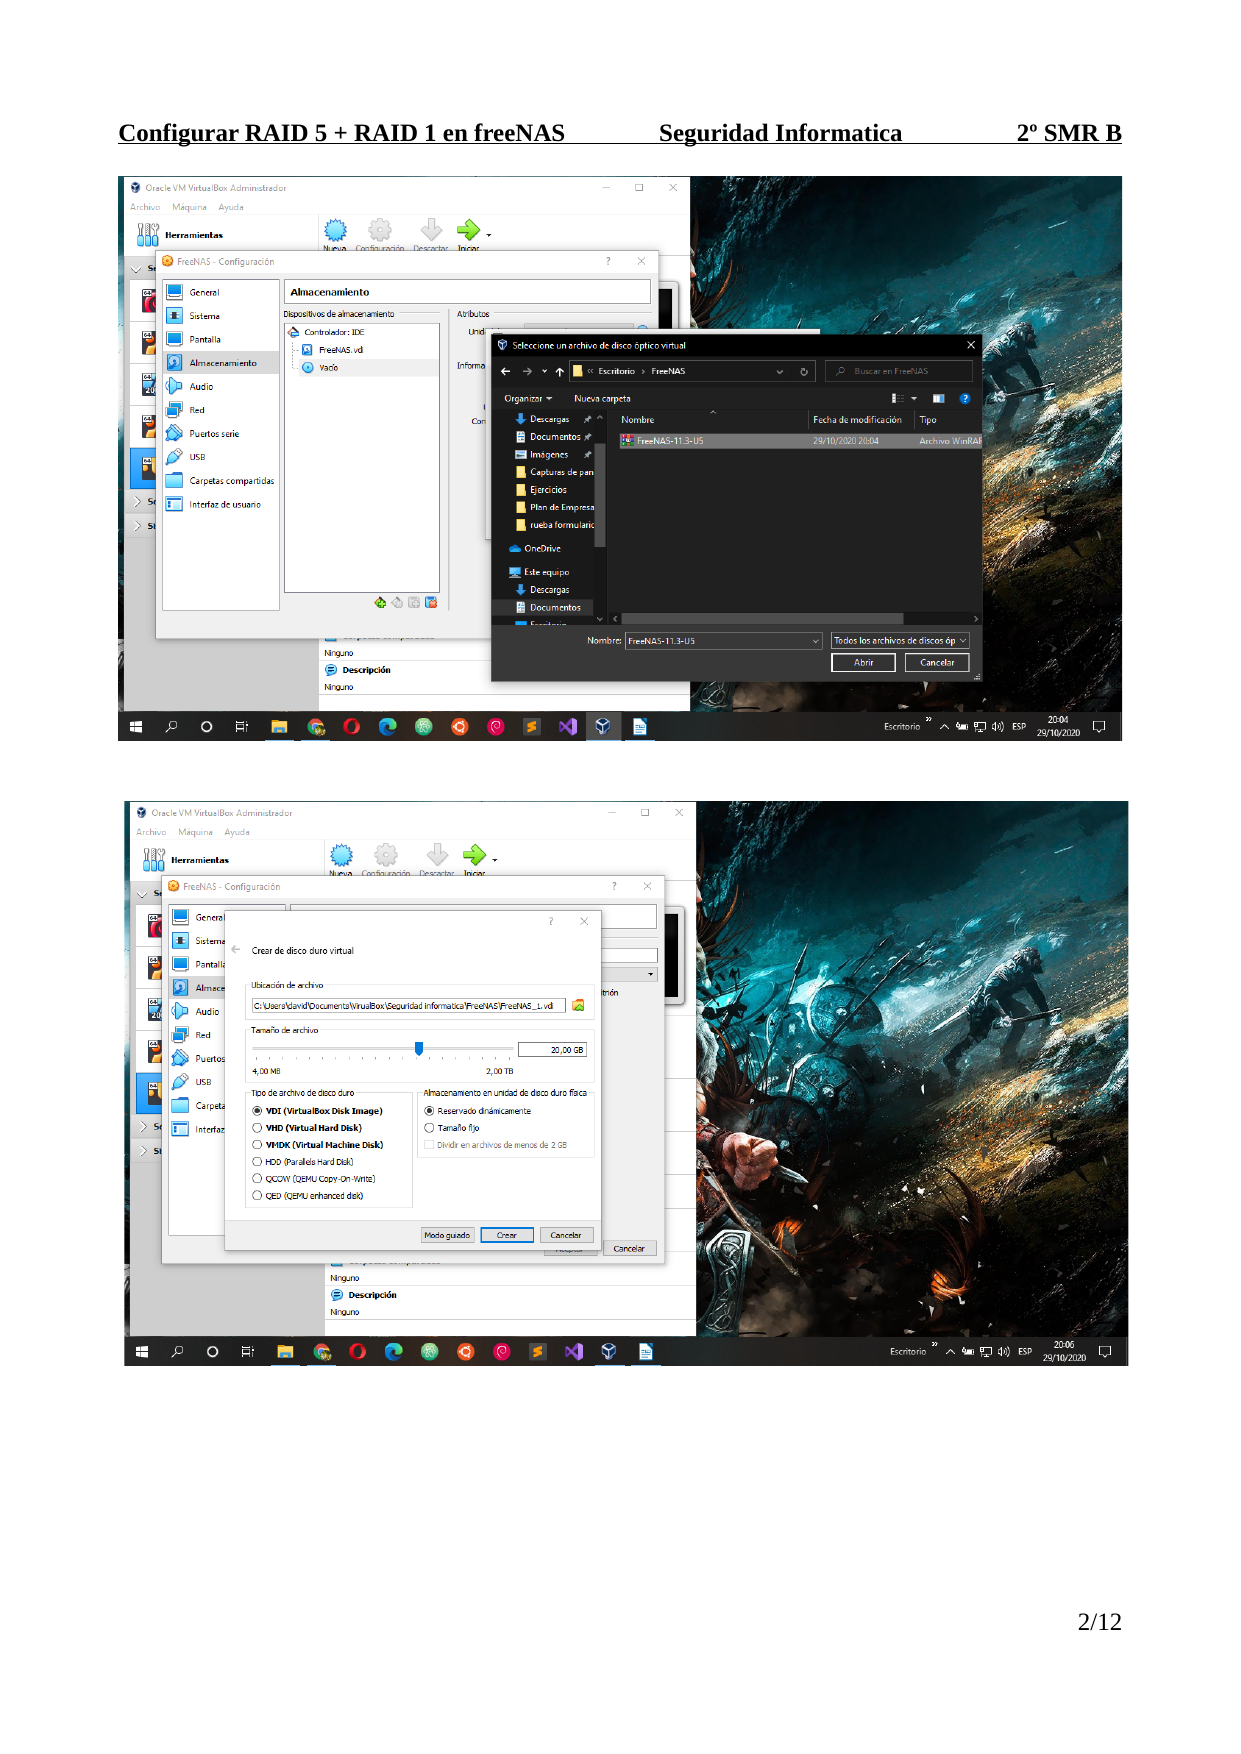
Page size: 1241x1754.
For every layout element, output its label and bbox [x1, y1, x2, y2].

picture [118, 176, 1123, 741]
picture [124, 801, 1129, 1366]
